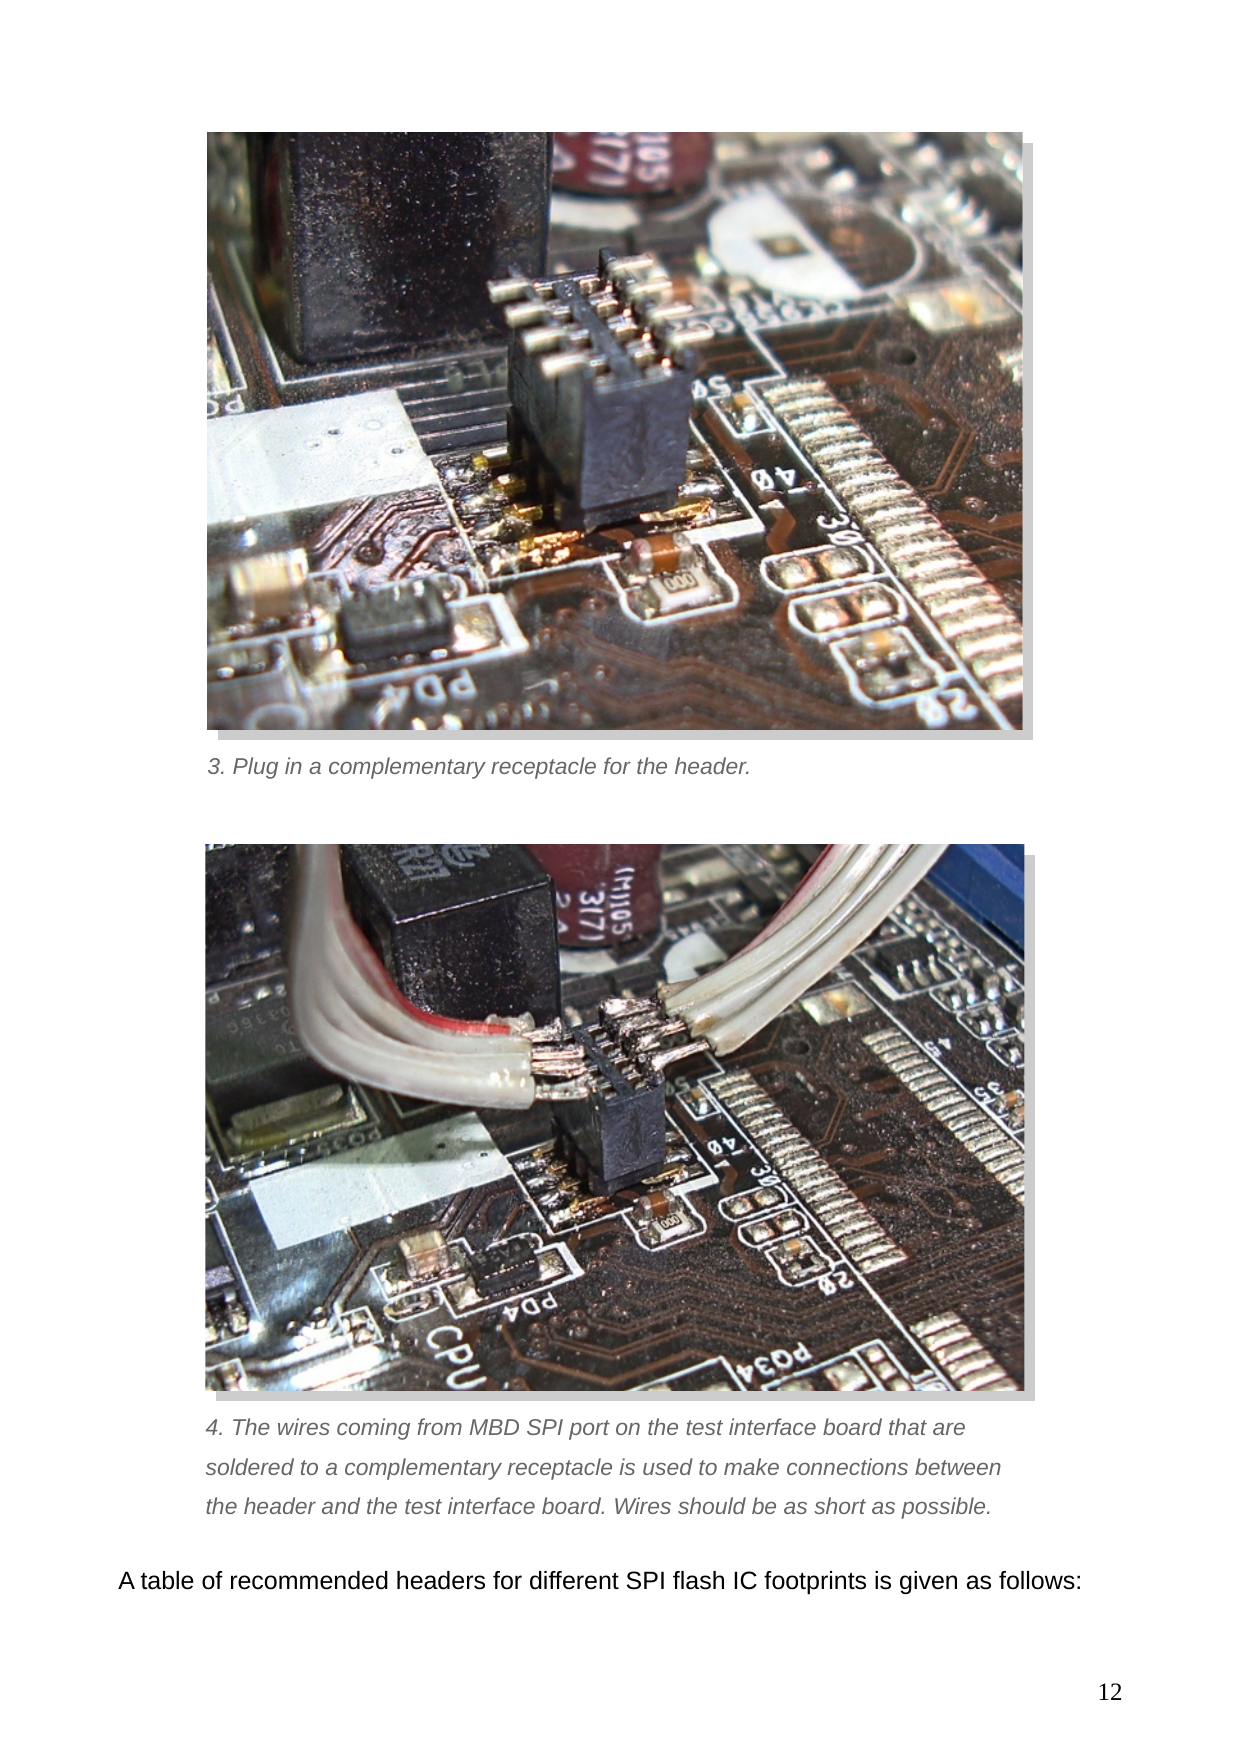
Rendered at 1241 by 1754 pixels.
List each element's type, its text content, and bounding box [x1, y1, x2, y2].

text 3. Plug in a complementary receptacle for the header. [207, 730, 1033, 779]
text A table of recommended headers for different SPI flash IC footprints is given as follows: [118, 1566, 1122, 1595]
picture [207, 132, 1023, 730]
picture [205, 844, 1025, 1391]
text 4. The wires coming from MBD SPI port on the test interface board that are soldered to a complementary receptacle is used to make connections between the header and the test interface board. Wires should be as short as possible. [205, 1391, 1035, 1519]
